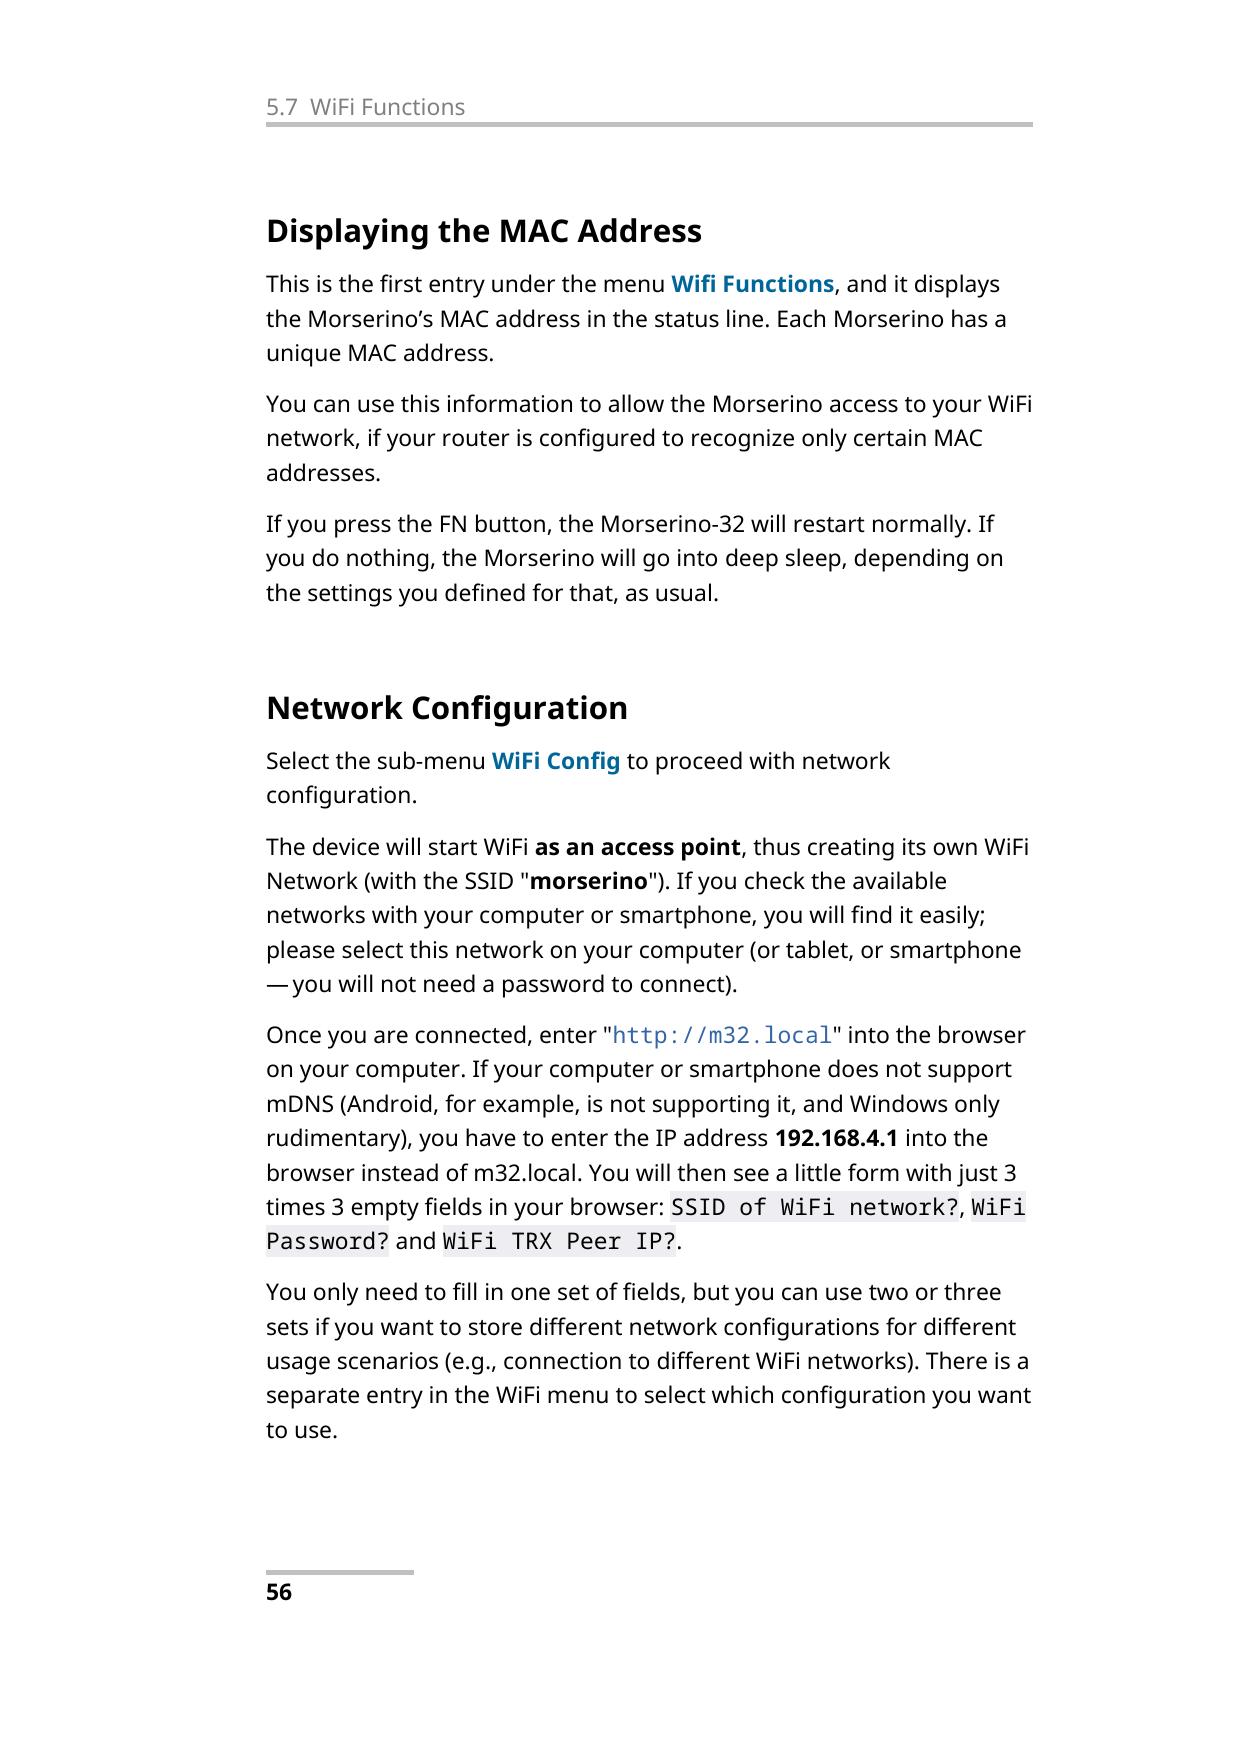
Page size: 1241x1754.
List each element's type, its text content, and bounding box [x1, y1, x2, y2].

text Select the sub-menu WiFi Config to proceed with network configuration. [266, 745, 1033, 811]
subtitle Network Configuration [266, 684, 1033, 728]
text You can use this information to allow the Morserino access to your WiFi network, if your router is configured to recognize only certain MAC addresses. [266, 388, 1033, 488]
text If you press the FN button, the Morserino-32 will restart normally. If you do nothing, the Morserino will go into deep sleep, depending on the settings you defined for that, as usual. [266, 508, 1033, 608]
subtitle Displaying the MAC Address [266, 207, 1033, 251]
text You only need to fill in one set of fields, but you can use two or three sets if you want to store different network configurations for different usage scenarios (e.g., connection to different WiFi networks). There is a separate entry in the WiFi menu to select which configuration you want to use. [266, 1276, 1033, 1445]
text This is the first entry under the menu Wifi Functions, and it displays the Morserino’s MAC address in the status line. Each Morserino has a unique MAC address. [266, 268, 1033, 368]
text Once you are connected, enter "http://m32.local" into the browser on your computer. If your computer or smartphone does not support mDNS (Android, for example, is not supporting it, and Windows only rudimentary), you have to enter the IP address 192.168.4.1 into the browser instead of m32.local. You will then see a little form with just 3 times 3 empty fields in your browser: SSID of WiFi network?, WiFi Password? and WiFi TRX Peer IP?. [266, 1019, 1033, 1257]
text The device will start WiFi as an access point, thus creating its own WiFi Network (with the SSID "morserino"). If you check the available networks with your computer or smartphone, you will find it easily; please select this network on your computer (or tablet, or smartphone — you will not need a password to connect). [266, 831, 1033, 999]
